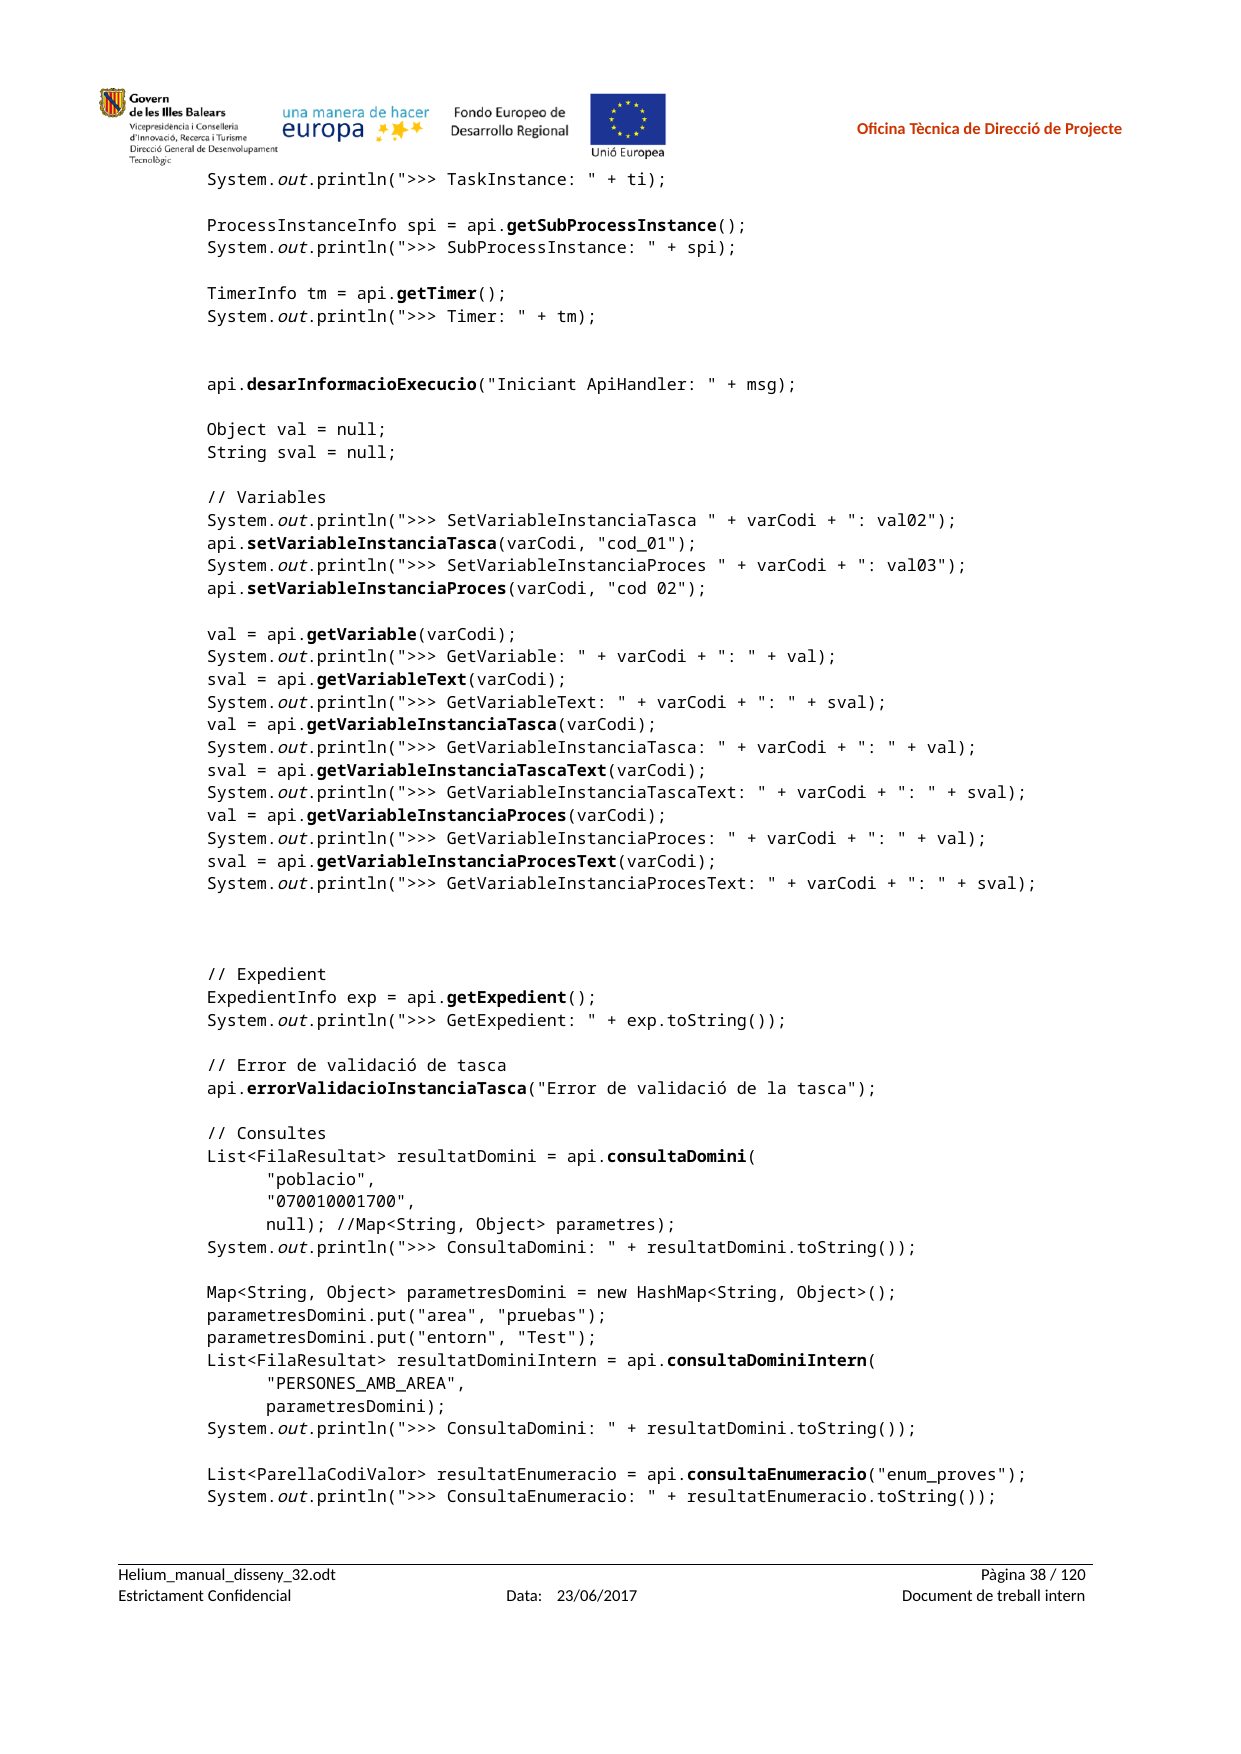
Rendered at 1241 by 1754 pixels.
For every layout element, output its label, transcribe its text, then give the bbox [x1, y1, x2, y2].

text List<FilaResultat> resultatDomini = api.consultaDomini( [118, 1144, 1122, 1167]
text null); //Map<String, Object> parametres); [118, 1212, 1122, 1235]
text String sval = null; [118, 440, 1122, 463]
text sval = api.getVariableInstanciaTascaText(varCodi); [118, 758, 1122, 781]
text TimerInfo tm = api.getTimer(); [118, 281, 1122, 304]
text System.out.println(">>> GetExpedient: " + exp.toString()); [118, 1008, 1122, 1031]
text "PERSONES_AMB_AREA", [118, 1371, 1122, 1394]
text sval = api.getVariableText(varCodi); [118, 667, 1122, 690]
text System.out.println(">>> SetVariableInstanciaTasca " + varCodi + ": val02"); [118, 508, 1122, 531]
text api.errorValidacioInstanciaTasca("Error de validació de la tasca"); [118, 1076, 1122, 1099]
text parametresDomini.put("area", "pruebas"); [118, 1303, 1122, 1326]
picture [99, 87, 668, 166]
text api.desarInformacioExecucio("Iniciant ApiHandler: " + msg); [118, 372, 1122, 395]
text ProcessInstanceInfo spi = api.getSubProcessInstance(); [118, 213, 1122, 236]
text System.out.println(">>> SetVariableInstanciaProces " + varCodi + ": val03"); [118, 554, 1122, 577]
text // Variables [118, 486, 1122, 508]
text List<ParellaCodiValor> resultatEnumeracio = api.consultaEnumeracio("enum_proves"); [118, 1462, 1122, 1485]
text System.out.println(">>> GetVariableInstanciaTascaText: " + varCodi + ": " + sval); [118, 781, 1122, 804]
text Object val = null; [118, 418, 1122, 440]
text api.setVariableInstanciaTasca(varCodi, "cod_01"); [118, 531, 1122, 554]
text // Expedient [118, 963, 1122, 985]
text api.setVariableInstanciaProces(varCodi, "cod 02"); [118, 577, 1122, 599]
text sval = api.getVariableInstanciaProcesText(varCodi); [118, 849, 1122, 872]
text System.out.println(">>> ConsultaEnumeracio: " + resultatEnumeracio.toString()); [118, 1485, 1122, 1508]
text System.out.println(">>> GetVariableInstanciaProcesText: " + varCodi + ": " + sval); [118, 872, 1122, 894]
text System.out.println(">>> GetVariableInstanciaProces: " + varCodi + ": " + val); [118, 826, 1122, 849]
text parametresDomini); [118, 1394, 1122, 1417]
text val = api.getVariableInstanciaTasca(varCodi); [118, 713, 1122, 736]
text List<FilaResultat> resultatDominiIntern = api.consultaDominiIntern( [118, 1349, 1122, 1371]
text System.out.println(">>> GetVariableInstanciaTasca: " + varCodi + ": " + val); [118, 736, 1122, 758]
text System.out.println(">>> TaskInstance: " + ti); [118, 168, 1122, 191]
text System.out.println(">>> GetVariableText: " + varCodi + ": " + sval); [118, 690, 1122, 713]
text System.out.println(">>> GetVariable: " + varCodi + ": " + val); [118, 645, 1122, 667]
text ExpedientInfo exp = api.getExpedient(); [118, 985, 1122, 1008]
text // Error de validació de tasca [118, 1053, 1122, 1076]
text parametresDomini.put("entorn", "Test"); [118, 1326, 1122, 1349]
text System.out.println(">>> Timer: " + tm); [118, 304, 1122, 327]
text System.out.println(">>> ConsultaDomini: " + resultatDomini.toString()); [118, 1417, 1122, 1439]
text Map<String, Object> parametresDomini = new HashMap<String, Object>(); [118, 1281, 1122, 1303]
text val = api.getVariableInstanciaProces(varCodi); [118, 804, 1122, 826]
text System.out.println(">>> SubProcessInstance: " + spi); [118, 236, 1122, 259]
text System.out.println(">>> ConsultaDomini: " + resultatDomini.toString()); [118, 1235, 1122, 1258]
text val = api.getVariable(varCodi); [118, 622, 1122, 645]
text "070010001700", [118, 1190, 1122, 1212]
text // Consultes [118, 1122, 1122, 1144]
text "poblacio", [118, 1167, 1122, 1190]
